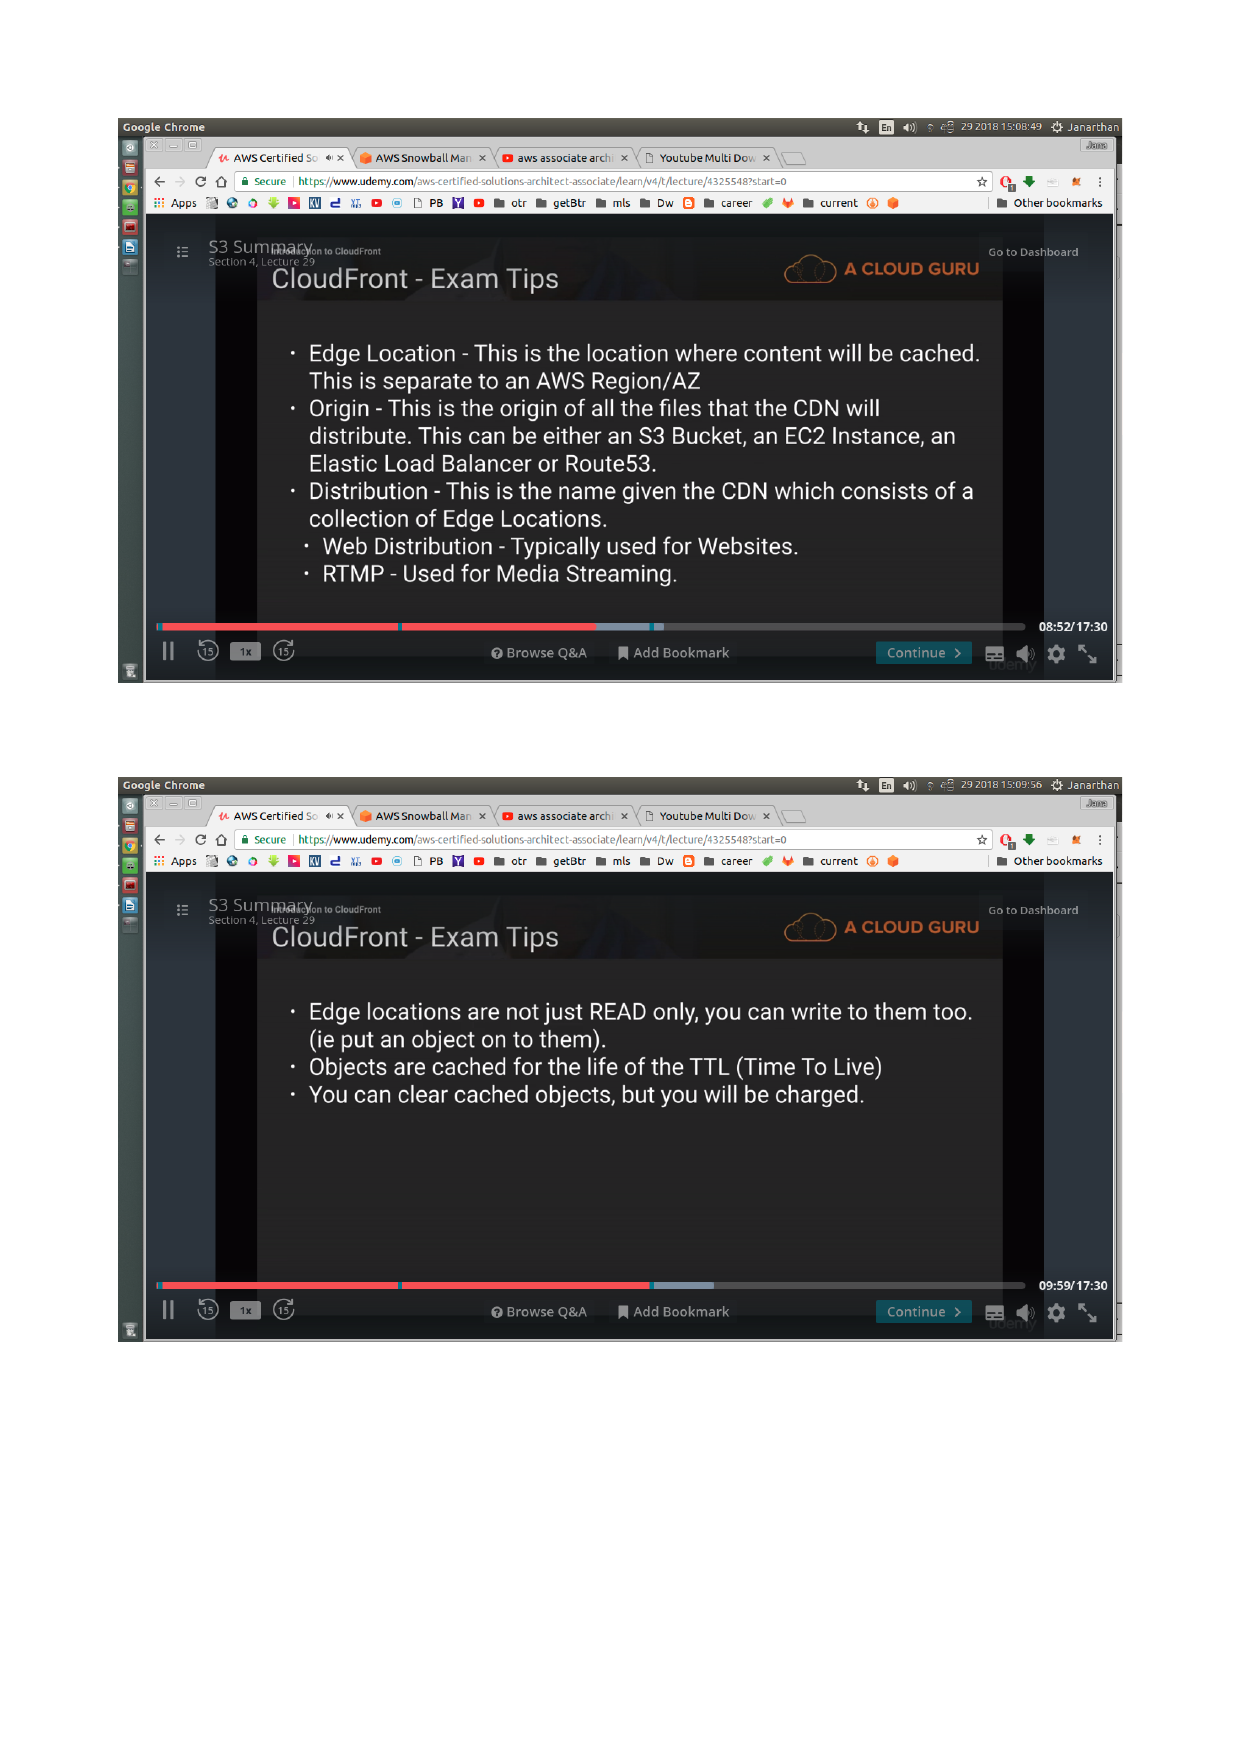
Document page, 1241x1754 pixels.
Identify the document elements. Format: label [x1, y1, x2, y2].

picture [118, 118, 1123, 683]
picture [118, 777, 1123, 1342]
